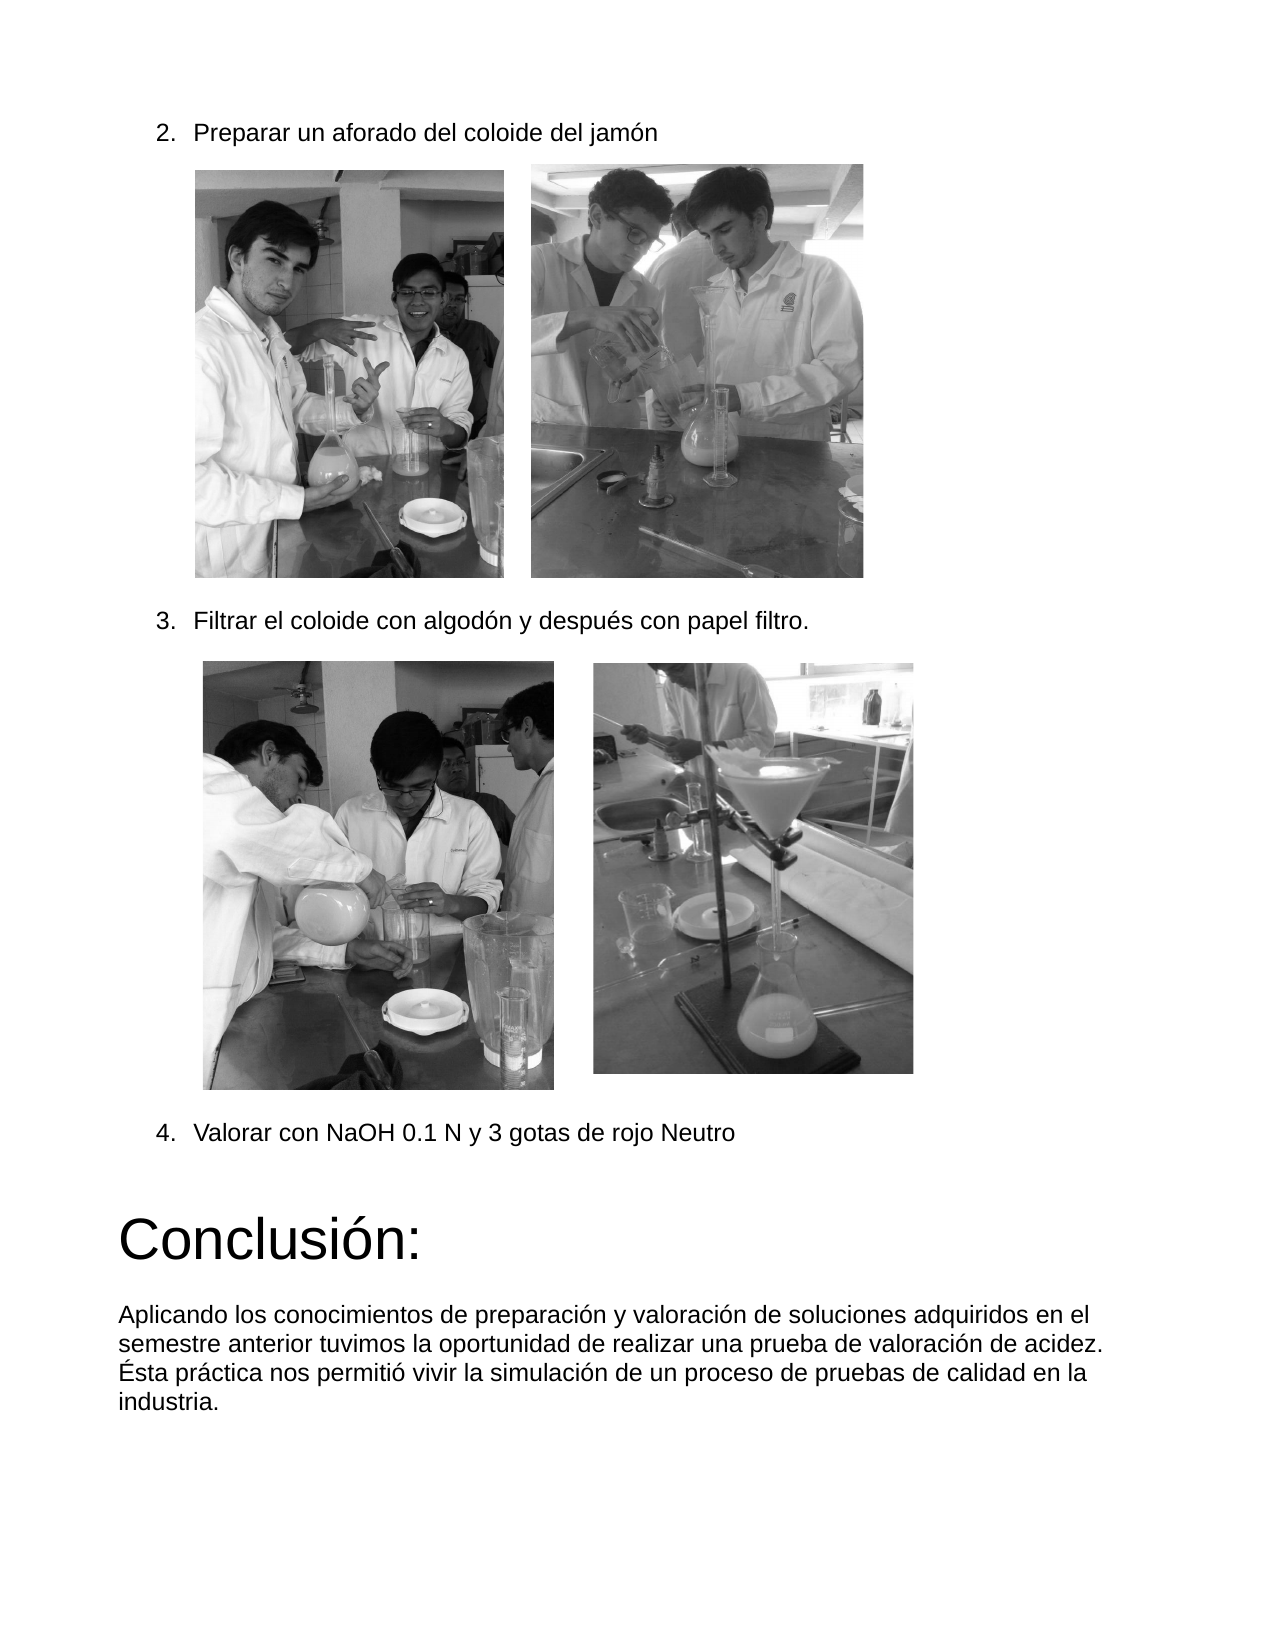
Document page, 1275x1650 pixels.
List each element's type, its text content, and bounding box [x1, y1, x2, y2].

list Preparar un aforado del coloide del jamón [156, 118, 1157, 147]
text Conclusión: [118, 1204, 1157, 1271]
text Aplicando los conocimientos de preparación y valoración de soluciones adquiridos en el semestre anterior tuvimos la oportunidad de realizar una prueba de valoración de acidez. Ésta práctica nos permitió vivir la simulación de un proceso de pruebas de calidad en la industria. [118, 1300, 1157, 1415]
list Valorar con NaOH 0.1 N y 3 gotas de rojo Neutro [156, 1118, 1157, 1147]
list Filtrar el coloide con algodón y después con papel filtro. [156, 606, 1157, 635]
